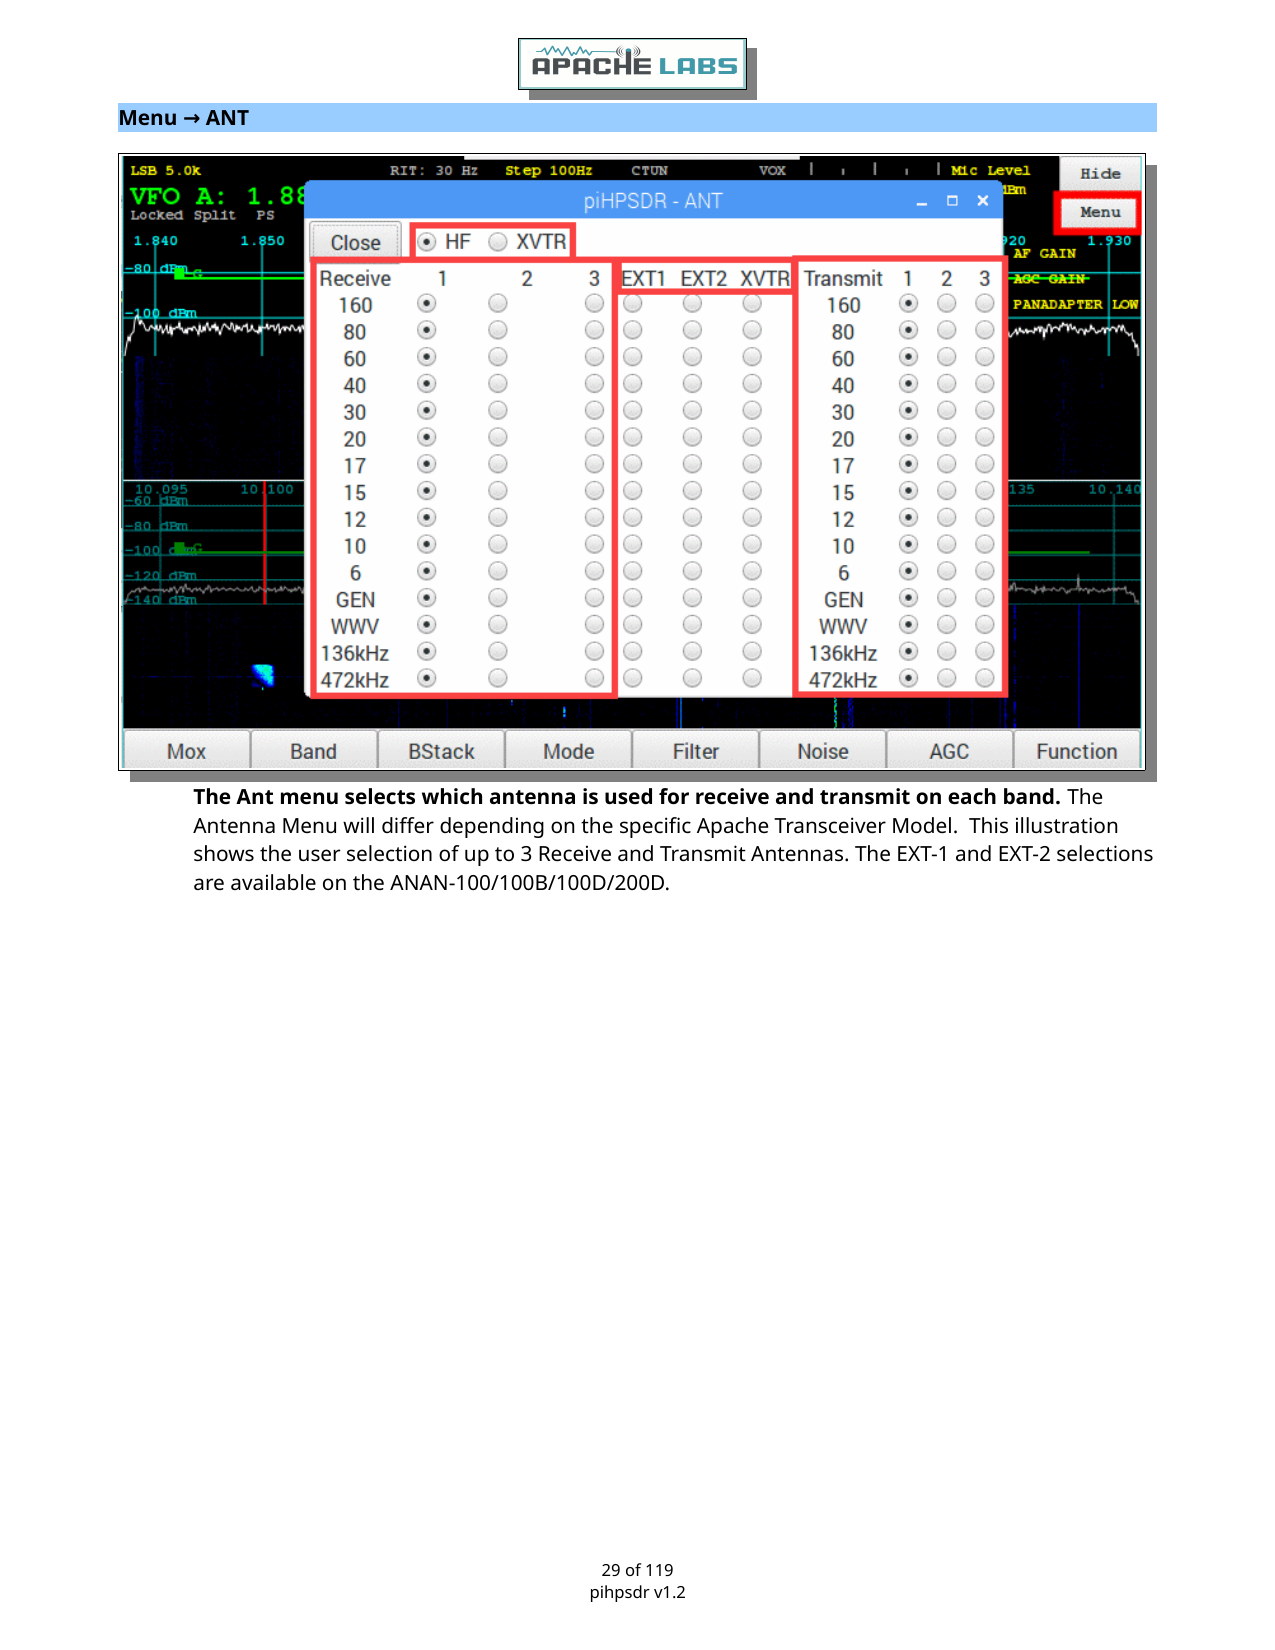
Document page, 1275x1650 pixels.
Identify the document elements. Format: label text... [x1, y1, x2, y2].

subtitle Menu → ANT [118, 103, 1157, 132]
list The Ant menu selects which antenna is used for receive and transmit on each band. The Antenna Menu will differ depending on the specific Apache Transceiver Model. This illustration shows the user selection of up to 3 Receive and Transmit Antennas. The EXT-1 and EXT-2 selections are available on the ANAN-100/100B/100D/200D. [156, 782, 1157, 896]
picture [521, 40, 744, 87]
picture [121, 156, 1142, 768]
